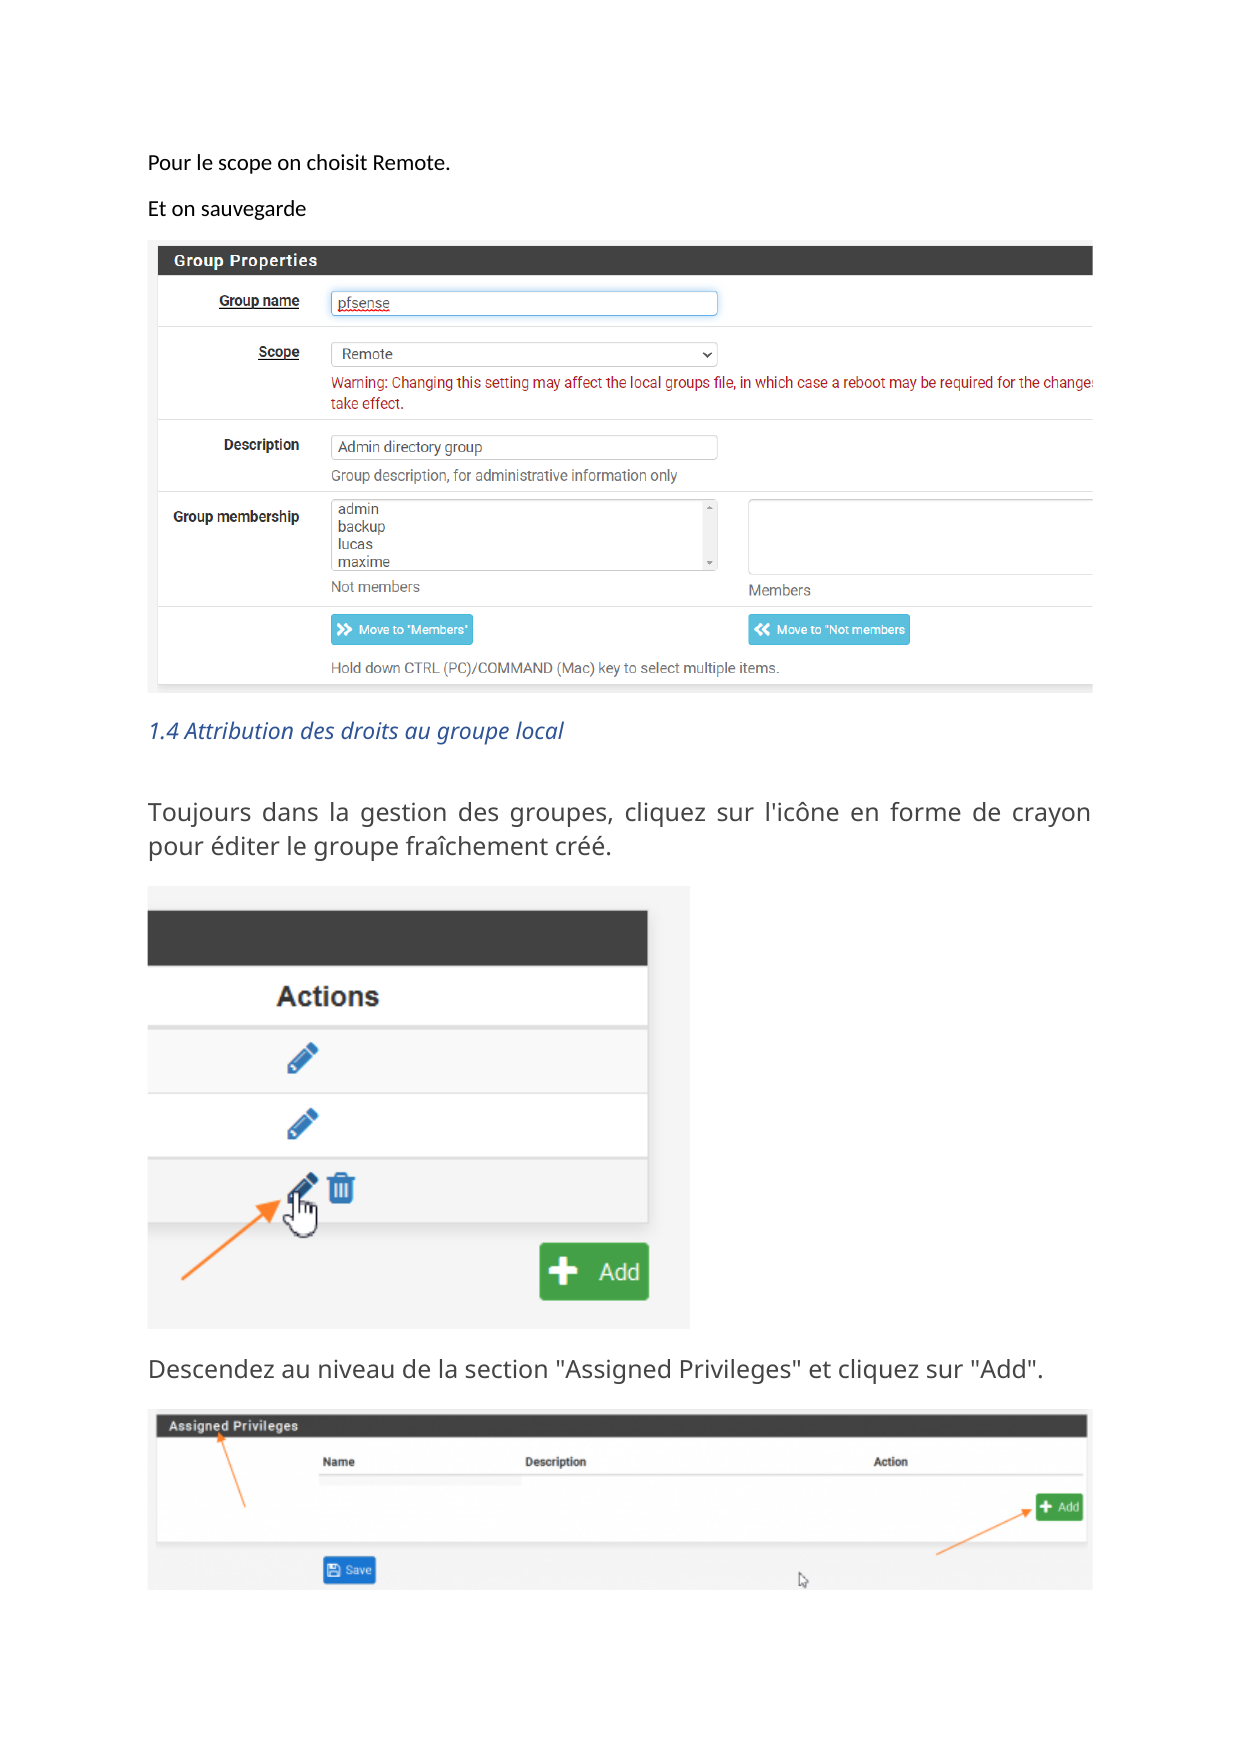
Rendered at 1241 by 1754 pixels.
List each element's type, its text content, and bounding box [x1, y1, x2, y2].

text Toujours dans la gestion des groupes, cliquez sur l'icône en forme de crayon pour éditer le groupe fraîchement créé. [148, 795, 1093, 863]
text Et on sauvegarde [148, 194, 1093, 222]
text Pour le scope on choisit Remote. [148, 148, 1093, 176]
subtitle 1.4 Attribution des droits au groupe local [148, 715, 1093, 746]
text Descendez au niveau de la section "Assigned Privileges" et cliquez sur "Add". [148, 1352, 1093, 1386]
